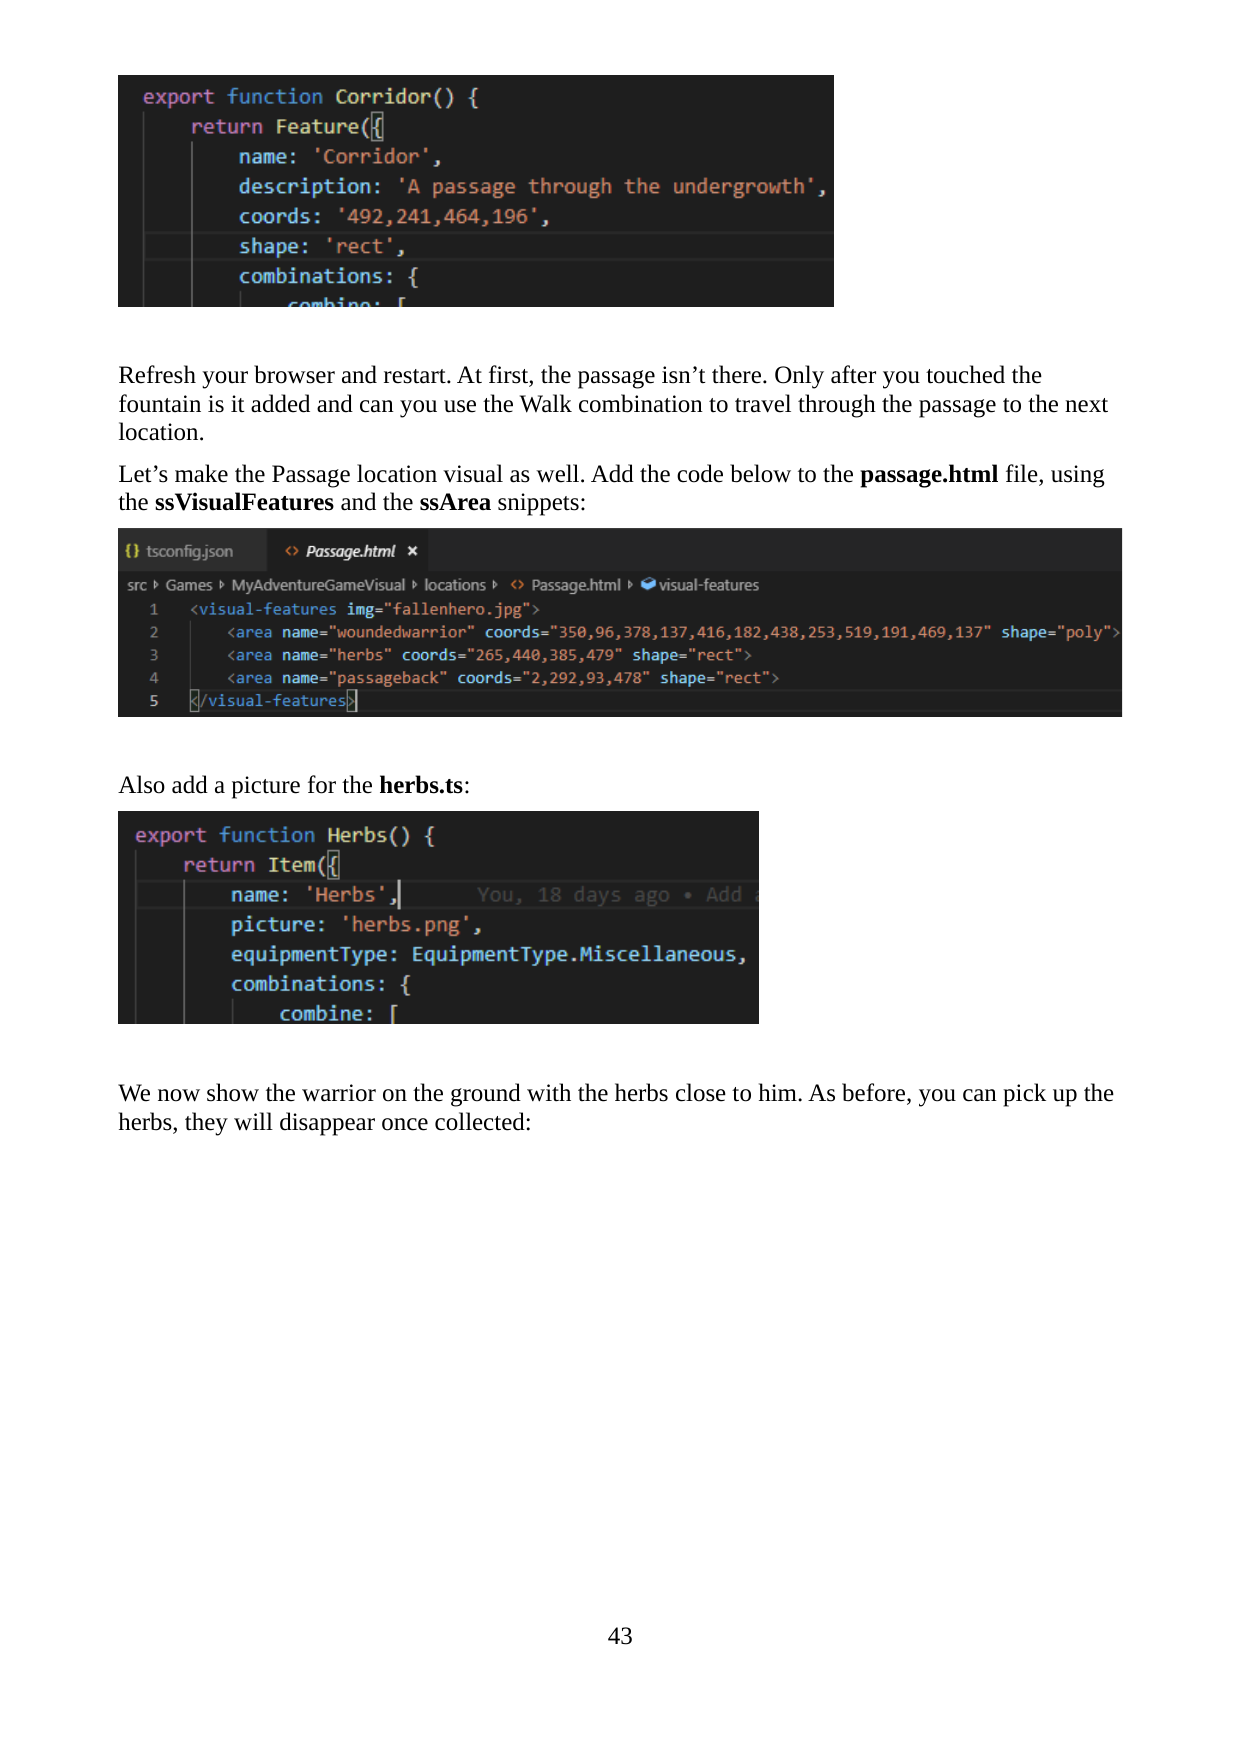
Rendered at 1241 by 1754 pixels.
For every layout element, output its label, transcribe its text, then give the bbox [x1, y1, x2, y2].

text Refresh your browser and restart. At first, the passage isn’t there. Only after you touched the fountain is it added and can you use the Walk combination to travel through the passage to the next location. [118, 360, 1122, 446]
text Let’s make the Passage location visual as well. Add the code below to the passage.html file, using the ssVisualFeatures and the ssArea snippets: [118, 459, 1122, 516]
text We now show the warrior on the ground with the herbs close to him. As before, you can pick up the herbs, they will disappear once collected: [118, 1078, 1122, 1135]
text Also add a picture for the herbs.ts: [118, 770, 1122, 799]
